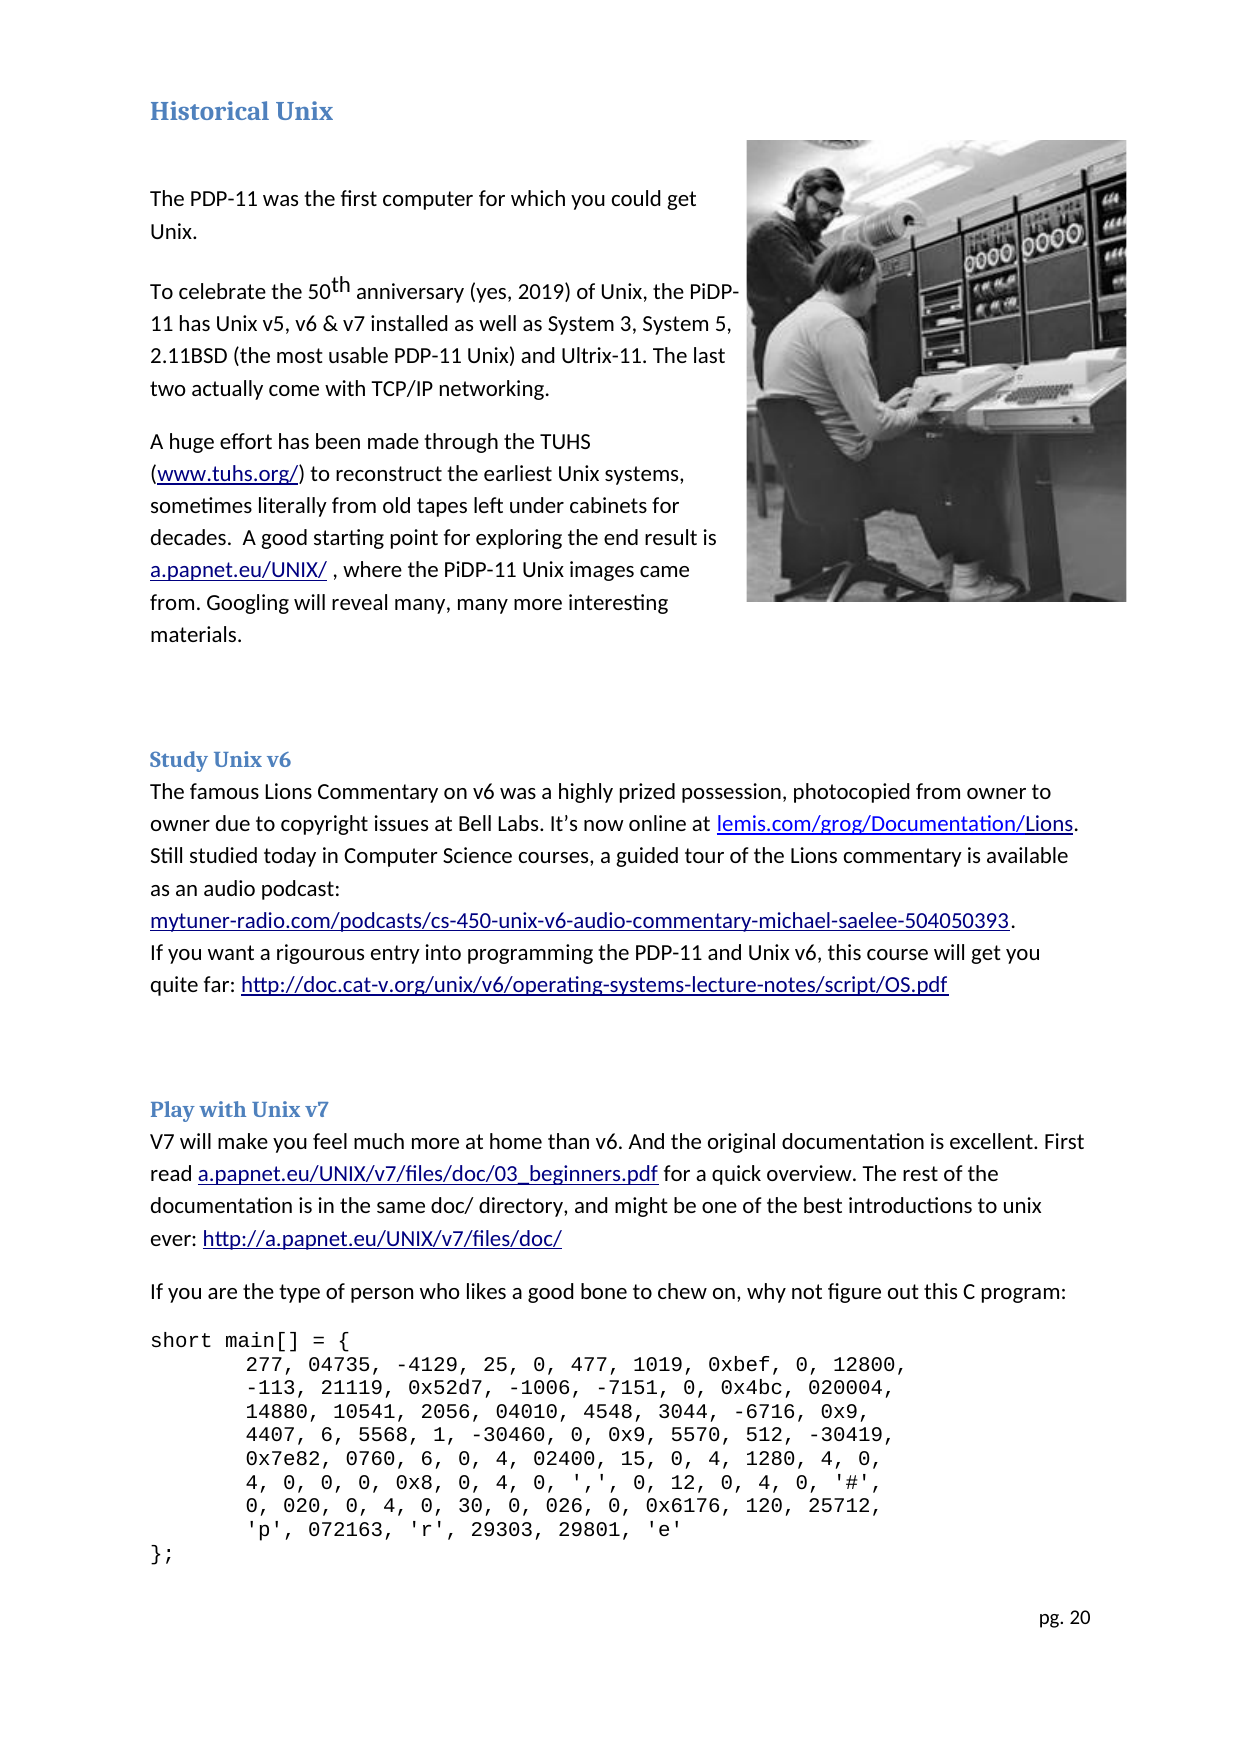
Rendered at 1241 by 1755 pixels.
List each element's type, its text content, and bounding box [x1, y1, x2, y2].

text short main[] = { [150, 1330, 1090, 1353]
subtitle Historical Unix [150, 96, 1090, 127]
text 14880, 10541, 2056, 04010, 4548, 3044, -6716, 0x9, [150, 1401, 1090, 1424]
text Study Unix v6 [150, 747, 1090, 773]
text The PDP-11 was the first computer for which you could get Unix. [150, 184, 746, 245]
text -113, 21119, 0x52d7, -1006, -7151, 0, 0x4bc, 020004, [150, 1377, 1090, 1401]
text The famous Lions Commentary on v6 was a highly prized possession, photocopied from owner to owner due to copyright issues at Bell Labs. It’s now online at lemis.com/grog/Documentation/Lions. Still studied today in Computer Science courses, a guided tour of the Lions commentary is available as an audio podcast: mytuner-radio.com/podcasts/cs-450-unix-v6-audio-commentary-michael-saelee-504050393. If you want a rigourous entry into programming the PDP-11 and Unix v6, this course will get you quite far: http://doc.cat-v.org/unix/v6/operating-systems-lecture-notes/script/OS.pdf [150, 777, 1090, 998]
text Play with Unix v7 [150, 1097, 1090, 1123]
text 'p', 072163, 'r', 29303, 29801, 'e' [150, 1519, 1090, 1543]
text 4, 0, 0, 0, 0x8, 0, 4, 0, ',', 0, 12, 0, 4, 0, '#', [150, 1472, 1090, 1495]
text 277, 04735, -4129, 25, 0, 477, 1019, 0xbef, 0, 12800, [150, 1353, 1090, 1377]
text To celebrate the 50th anniversary (yes, 2019) of Unix, the PiDP-11 has Unix v5, v6 & v7 installed as well as System 3, System 5, 2.11BSD (the most usable PDP-11 Unix) and Ultrix-11. The last two actually come with TCP/IP networking. [150, 270, 746, 402]
text 4407, 6, 5568, 1, -30460, 0, 0x9, 5570, 512, -30419, [150, 1424, 1090, 1448]
text V7 will make you feel much more at home than v6. And the original documentation is excellent. First read a.papnet.eu/UNIX/v7/files/doc/03_beginners.pdf for a quick overview. The rest of the documentation is in the same doc/ directory, and might be one of the best introductions to unix ever: http://a.papnet.eu/UNIX/v7/files/doc/ [150, 1127, 1090, 1252]
text 0x7e82, 0760, 6, 0, 4, 02400, 15, 0, 4, 1280, 4, 0, [150, 1448, 1090, 1472]
text 0, 020, 0, 4, 0, 30, 0, 026, 0, 0x6176, 120, 25712, [150, 1495, 1090, 1519]
text A huge effort has been made through the TUHS (www.tuhs.org/) to reconstruct the earliest Unix systems, sometimes literally from old tapes left under cabinets for decades. A good starting point for exploring the end result is a.papnet.eu/UNIX/ , where the PiDP-11 Unix images came from. Googling will reveal many, many more interesting materials. [150, 427, 1090, 648]
text If you are the type of person who likes a good bone to chew on, why not figure out this C program: [150, 1277, 1090, 1305]
text }; [150, 1543, 1090, 1566]
